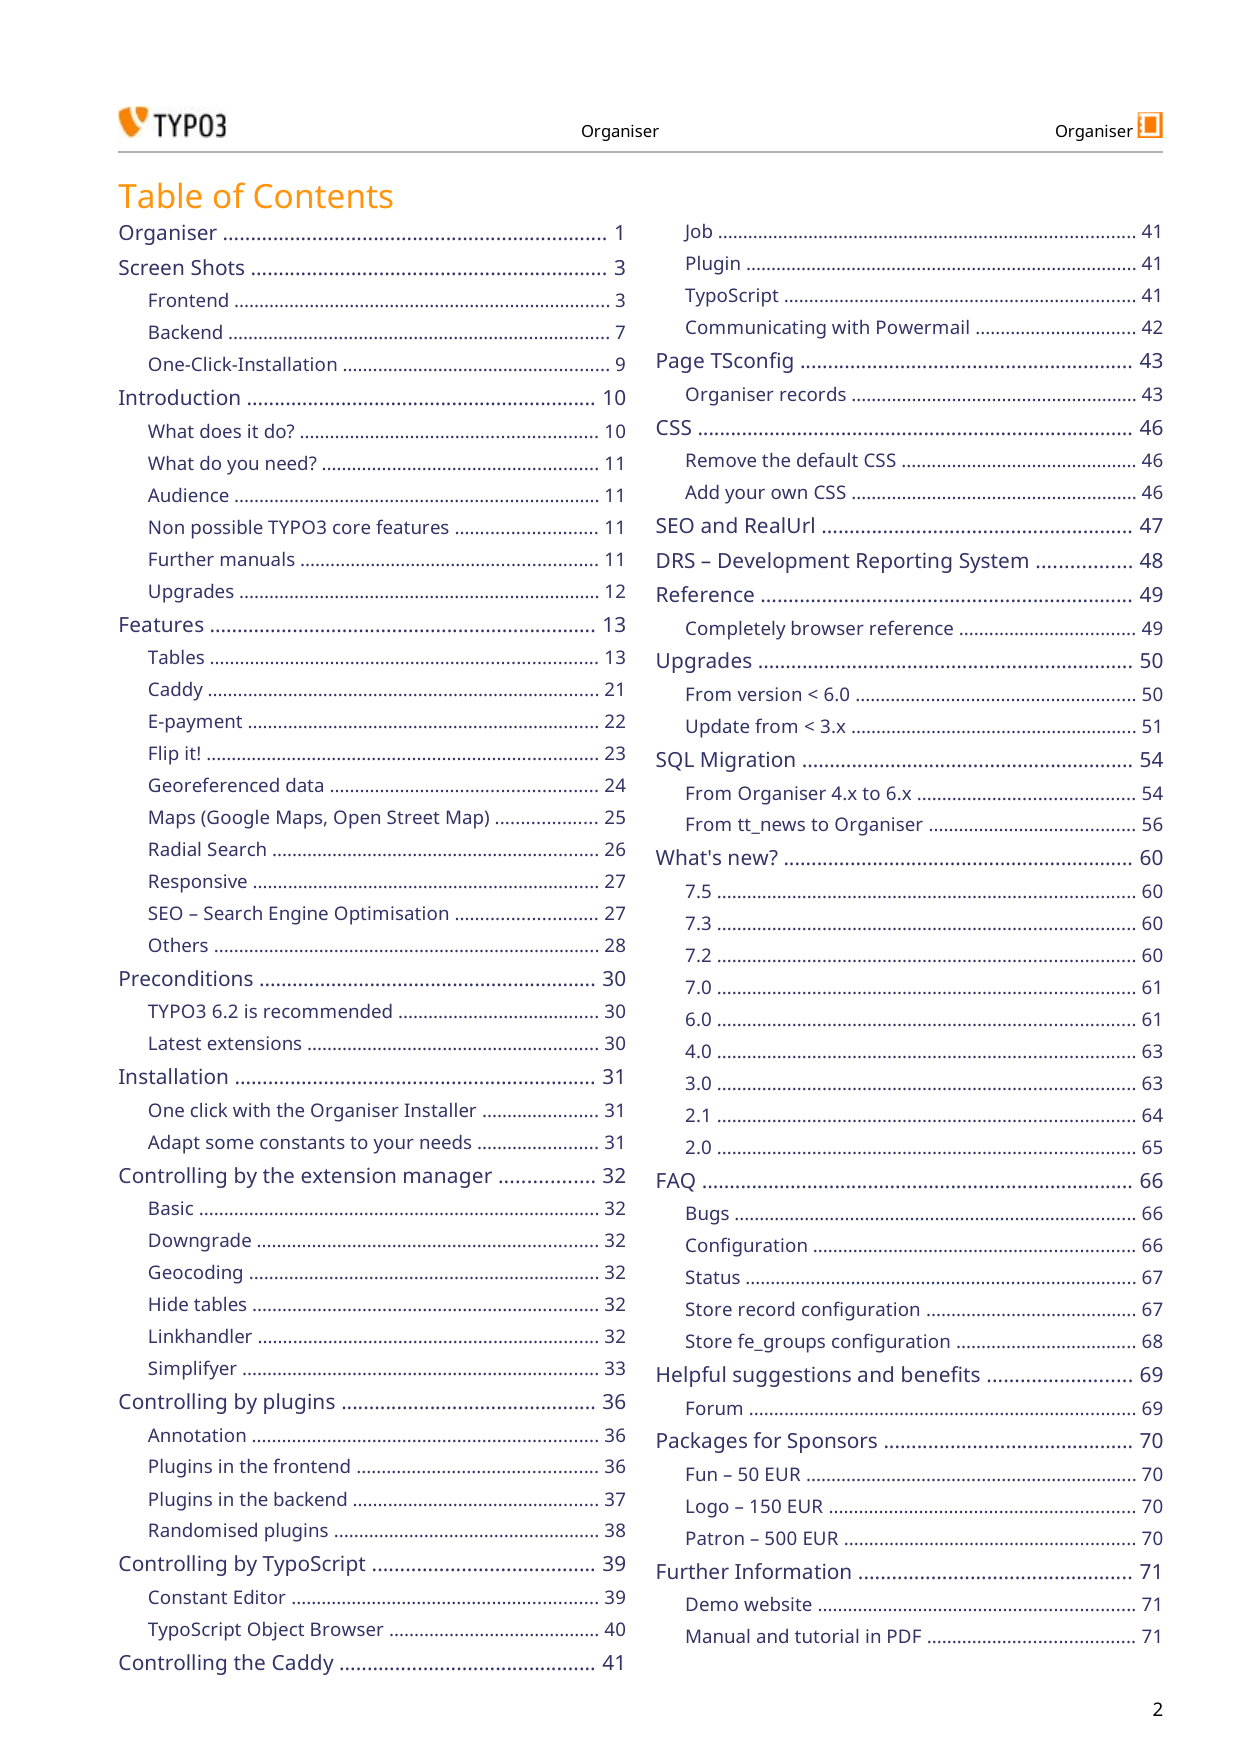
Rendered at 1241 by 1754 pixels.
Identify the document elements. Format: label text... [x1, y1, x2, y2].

text Status 67 [685, 1264, 1163, 1290]
text Bugs 66 [685, 1200, 1163, 1226]
text Upgrades 50 [655, 646, 1163, 675]
text SEO – Search Engine Optimisation 27 [148, 900, 626, 926]
text 6.0 61 [685, 1006, 1163, 1032]
text Controlling the Caddy 41 [118, 1648, 626, 1676]
text Communicating with Powermail 42 [685, 314, 1163, 340]
text Preconditions 30 [118, 964, 626, 992]
text TYPO3 6.2 is recommended 30 [148, 998, 626, 1024]
text Latest extensions 30 [148, 1030, 626, 1056]
text Organiser 1 [118, 218, 626, 247]
text 2.1 64 [685, 1102, 1163, 1128]
text CSS 46 [655, 413, 1163, 441]
text Responsive 27 [148, 868, 626, 894]
text Randomised plugins 38 [148, 1517, 626, 1543]
text Job 41 [685, 218, 1163, 244]
text Upgrades 12 [148, 577, 626, 603]
text Logo – 150 EUR 70 [685, 1493, 1163, 1519]
text Update from < 3.x 51 [685, 713, 1163, 739]
text Features 13 [118, 609, 626, 638]
text From version < 6.0 50 [685, 681, 1163, 707]
text Further Information 71 [655, 1557, 1163, 1585]
text Store fe_groups configuration 68 [685, 1328, 1163, 1354]
text Hide tables 32 [148, 1291, 626, 1317]
text Reference 49 [655, 580, 1163, 608]
text 7.5 60 [685, 878, 1163, 904]
text From tt_news to Organiser 56 [685, 811, 1163, 837]
text Helpful suggestions and benefits 69 [655, 1360, 1163, 1388]
text Manual and tutorial in PDF 71 [685, 1623, 1163, 1649]
text Store record configuration 67 [685, 1296, 1163, 1322]
subtitle Table of Contents [118, 172, 1163, 218]
text Screen Shots 3 [118, 253, 626, 281]
text Non possible TYPO3 core features 11 [148, 513, 626, 539]
text Audience 11 [148, 482, 626, 508]
text Patron – 500 EUR 70 [685, 1525, 1163, 1551]
picture [1137, 112, 1163, 138]
text Organiser records 43 [685, 381, 1163, 407]
text Backend 7 [148, 319, 626, 345]
text Introduction 10 [118, 383, 626, 412]
text Frontend 3 [148, 287, 626, 313]
text One-Click-Installation 9 [148, 351, 626, 377]
text 7.3 60 [685, 910, 1163, 936]
text Maps (Google Maps, Open Street Map) 25 [148, 804, 626, 830]
text Controlling by the extension manager 32 [118, 1161, 626, 1189]
text Demo website 71 [685, 1591, 1163, 1617]
text Forum 69 [685, 1394, 1163, 1421]
text Further manuals 11 [148, 546, 626, 572]
text Add your own CSS 46 [685, 479, 1163, 505]
text Georeferenced data 24 [148, 772, 626, 798]
text Adapt some constants to your needs 31 [148, 1129, 626, 1155]
text Plugins in the frontend 36 [148, 1453, 626, 1479]
text Plugins in the backend 37 [148, 1485, 626, 1511]
text Fun – 50 EUR 70 [685, 1461, 1163, 1487]
picture [118, 106, 227, 138]
text Linkhandler 32 [148, 1323, 626, 1349]
text Others 28 [148, 932, 626, 958]
text TypoScript 41 [685, 282, 1163, 308]
text Configuration 66 [685, 1232, 1163, 1258]
text FAQ 66 [655, 1166, 1163, 1194]
text Radial Search 26 [148, 836, 626, 862]
text Plugin 41 [685, 250, 1163, 276]
text Geocoding 32 [148, 1259, 626, 1285]
text DRS – Development Reporting System 48 [655, 546, 1163, 574]
text 4.0 63 [685, 1038, 1163, 1064]
text Constant Editor 39 [148, 1584, 626, 1610]
text TypoScript Object Browser 40 [148, 1616, 626, 1642]
text Packages for Sponsors 70 [655, 1426, 1163, 1455]
text 7.0 61 [685, 974, 1163, 1000]
text Downgrade 32 [148, 1227, 626, 1253]
text SQL Migration 54 [655, 745, 1163, 773]
text Controlling by TypoScript 39 [118, 1549, 626, 1578]
text SEO and RealUrl 47 [655, 511, 1163, 539]
text Flip it! 23 [148, 740, 626, 766]
text 3.0 63 [685, 1070, 1163, 1096]
text E-payment 22 [148, 708, 626, 734]
text Basic 32 [148, 1195, 626, 1221]
text Tables 13 [148, 644, 626, 670]
text Remove the default CSS 46 [685, 447, 1163, 473]
text 2.0 65 [685, 1134, 1163, 1160]
text Page TSconfig 43 [655, 346, 1163, 375]
text What does it do? 10 [148, 418, 626, 444]
text Completely browser reference 49 [685, 614, 1163, 641]
text One click with the Organiser Installer 31 [148, 1097, 626, 1123]
text Caddy 21 [148, 676, 626, 702]
text 7.2 60 [685, 942, 1163, 968]
text From Organiser 4.x to 6.x 54 [685, 779, 1163, 805]
text Simplifyer 33 [148, 1355, 626, 1381]
text Controlling by plugins 36 [118, 1387, 626, 1416]
text What's new? 60 [655, 843, 1163, 872]
text Installation 31 [118, 1062, 626, 1091]
text Annotation 36 [148, 1421, 626, 1447]
text What do you need? 11 [148, 449, 626, 476]
